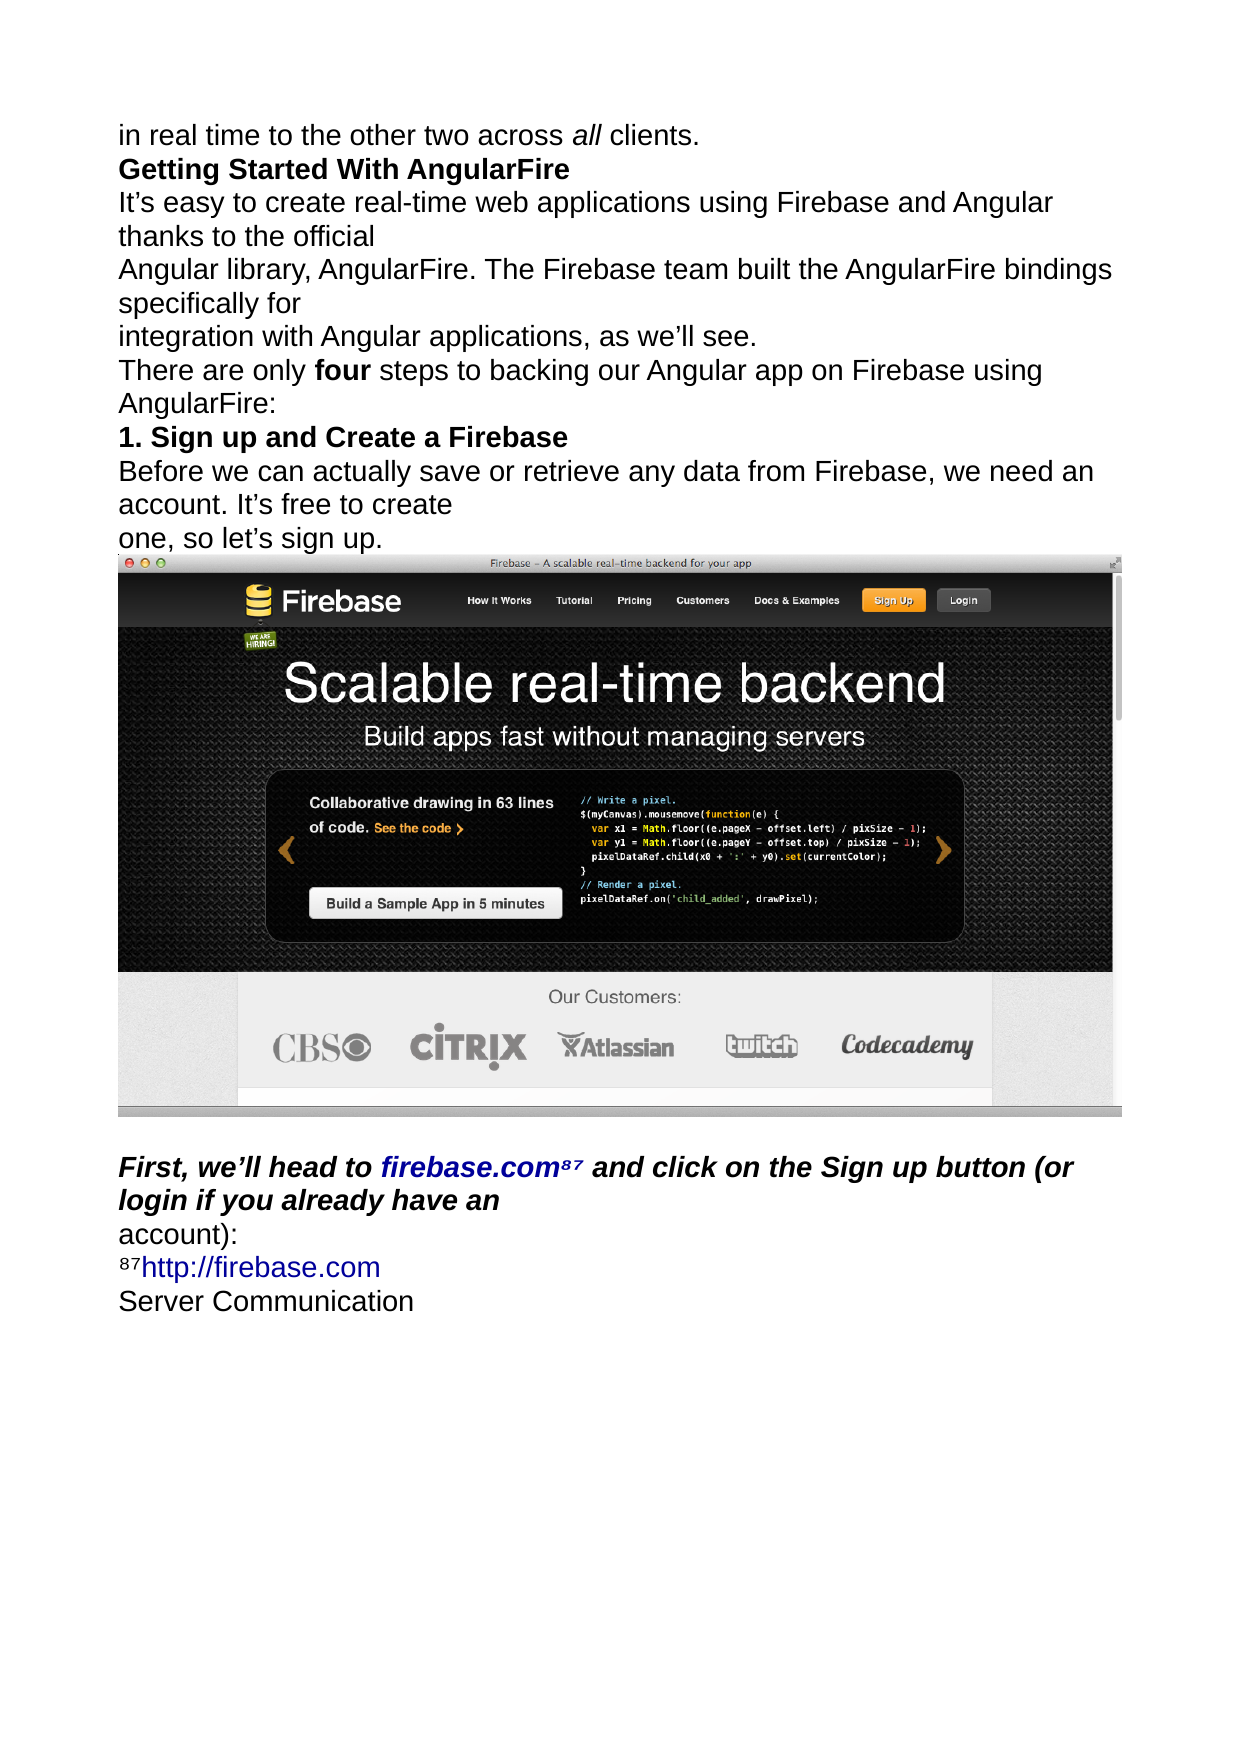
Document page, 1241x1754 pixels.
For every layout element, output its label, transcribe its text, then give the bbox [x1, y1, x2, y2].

text Server Communication [118, 1284, 1122, 1317]
text 1. Sign up and Create a Firebase [118, 420, 1122, 453]
text account): [118, 1217, 1122, 1250]
text There are only four steps to backing our Angular app on Firebase using AngularFire: [118, 353, 1122, 420]
text Before we can actually save or retrieve any data from Firebase, we need an account. It’s free to create [118, 453, 1122, 521]
text one, so let’s sign up. [118, 521, 1122, 554]
text Angular library, AngularFire. The Firebase team built the AngularFire bindings specifically for [118, 252, 1122, 319]
text integration with Angular applications, as we’ll see. [118, 319, 1122, 353]
text First, we’ll head to firebase.com⁸⁷ and click on the Sign up button (or login if you already have an [118, 1150, 1122, 1217]
text It’s easy to create real-time web applications using Firebase and Angular thanks to the official [118, 185, 1122, 252]
text Getting Started With AngularFire [118, 152, 1122, 185]
text in real time to the other two across all clients. [118, 118, 1122, 152]
text ⁸⁷http://firebase.com [118, 1250, 1122, 1284]
